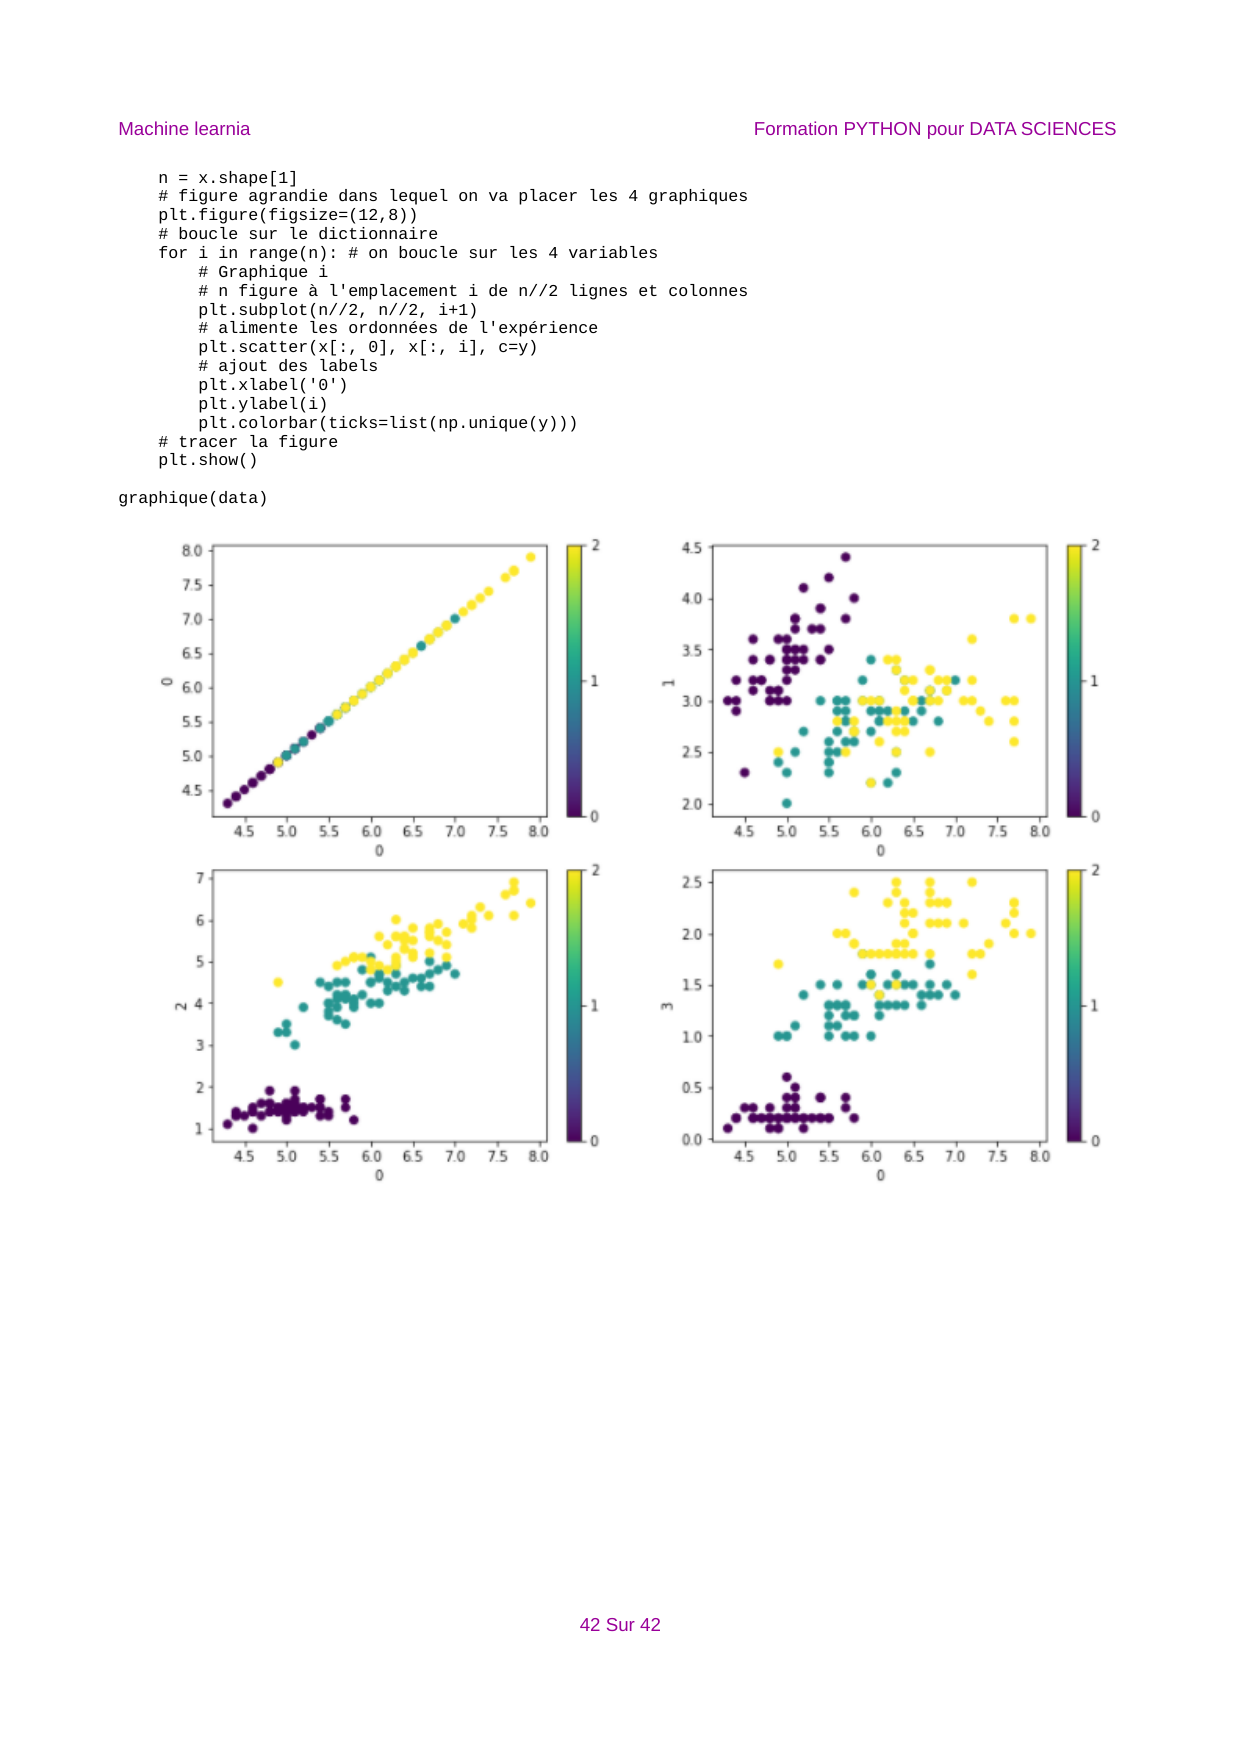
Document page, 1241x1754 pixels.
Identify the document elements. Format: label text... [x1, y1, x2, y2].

text n = x.shape[1] [118, 169, 1122, 188]
text # Graphique i [118, 263, 1122, 282]
text # ajout des labels [118, 358, 1122, 377]
text # tracer la figure [118, 433, 1122, 452]
text graphique(data) [118, 490, 1122, 508]
text plt.scatter(x[:, 0], x[:, i], c=y) [118, 339, 1122, 358]
text plt.ylabel(i) [118, 395, 1122, 414]
text plt.xlabel('0') [118, 377, 1122, 395]
text # boucle sur le dictionnaire [118, 226, 1122, 244]
text for i in range(n): # on boucle sur les 4 variables [118, 244, 1122, 263]
text plt.colorbar(ticks=list(np.unique(y))) [118, 414, 1122, 433]
text plt.figure(figsize=(12,8)) [118, 207, 1122, 226]
text # n figure à l'emplacement i de n//2 lignes et colonnes [118, 282, 1122, 301]
text # figure agrandie dans lequel on va placer les 4 graphiques [118, 188, 1122, 207]
text plt.subplot(n//2, n//2, i+1) [118, 301, 1122, 320]
text # alimente les ordonnées de l'expérience [118, 320, 1122, 339]
picture [124, 527, 1116, 1198]
text plt.show() [118, 452, 1122, 471]
